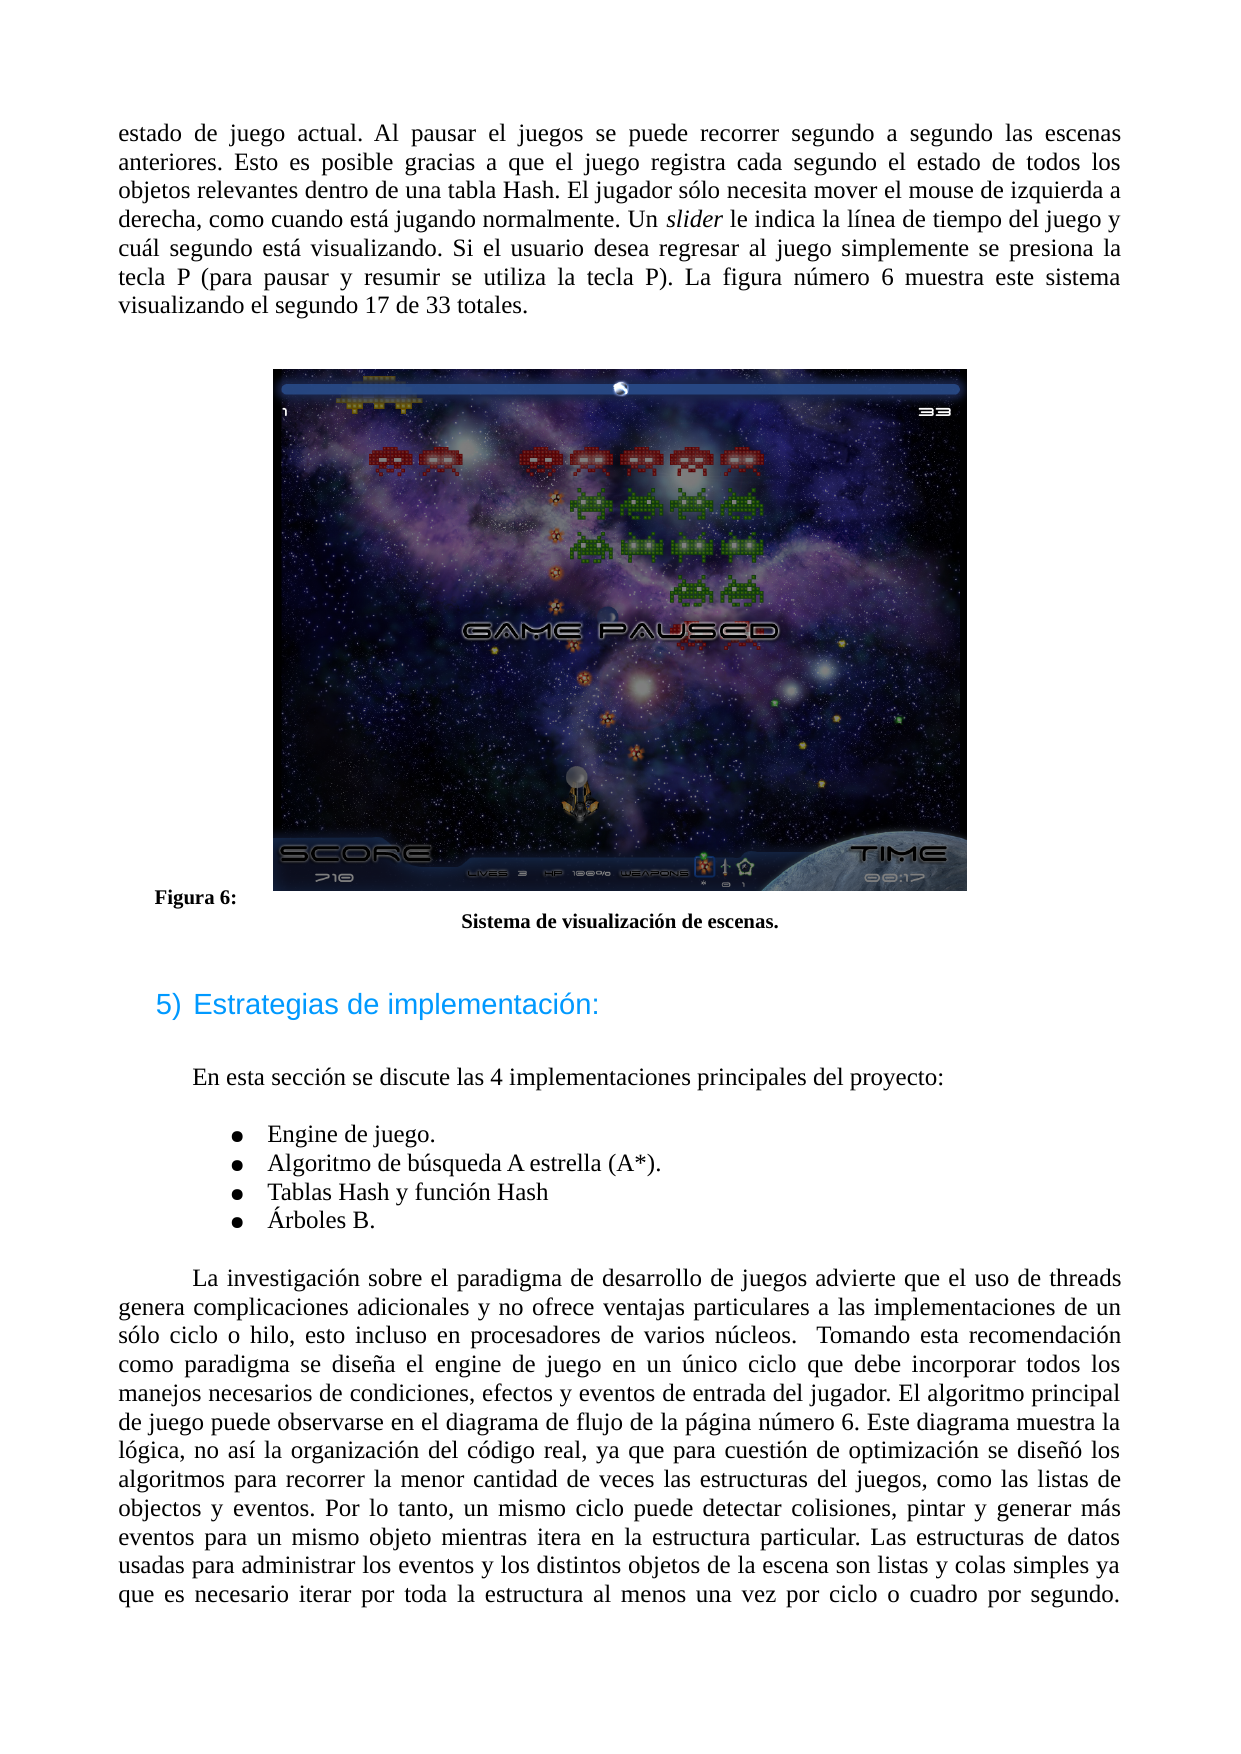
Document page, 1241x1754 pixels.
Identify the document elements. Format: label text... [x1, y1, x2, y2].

text Figura 6: Sistema de visualización de escenas. [118, 885, 1122, 933]
text En esta sección se discute las 4 implementaciones principales del proyecto: [118, 1062, 1122, 1090]
list Algoritmo de búsqueda A estrella (A*). [229, 1148, 1122, 1177]
list Engine de juego. [229, 1119, 1122, 1148]
picture [273, 369, 967, 891]
text La investigación sobre el paradigma de desarrollo de juegos advierte que el uso de threads genera complicaciones adicionales y no ofrece ventajas particulares a las implementaciones de un sólo ciclo o hilo, esto incluso en procesadores de varios núcleos. Tomando esta recomendación como paradigma se diseña el engine de juego en un único ciclo que debe incorporar todos los manejos necesarios de condiciones, efectos y eventos de entrada del jugador. El algoritmo principal de juego puede observarse en el diagrama de flujo de la página número 6. Este diagrama muestra la lógica, no así la organización del código real, ya que para cuestión de optimización se diseñó los algoritmos para recorrer la menor cantidad de veces las estructuras del juegos, como las listas de objectos y eventos. Por lo tanto, un mismo ciclo puede detectar colisiones, pintar y generar más eventos para un mismo objeto mientras itera en la estructura particular. Las estructuras de datos usadas para administrar los eventos y los distintos objetos de la escena son listas y colas simples ya que es necesario iterar por toda la estructura al menos una vez por ciclo o cuadro por segundo. [118, 1263, 1122, 1608]
list Tablas Hash y función Hash [229, 1177, 1122, 1205]
subtitle Estrategias de implementación: [156, 987, 1122, 1020]
text estado de juego actual. Al pausar el juegos se puede recorrer segundo a segundo las escenas anteriores. Esto es posible gracias a que el juego registra cada segundo el estado de todos los objetos relevantes dentro de una tabla Hash. El jugador sólo necesita mover el mouse de izquierda a derecha, como cuando está jugando normalmente. Un slider le indica la línea de tiempo del juego y cuál segundo está visualizando. Si el usuario desea regresar al juego simplemente se presiona la tecla P (para pausar y resumir se utiliza la tecla P). La figura número 6 muestra este sistema visualizando el segundo 17 de 33 totales. [118, 118, 1122, 319]
list Árboles B. [229, 1205, 1122, 1234]
